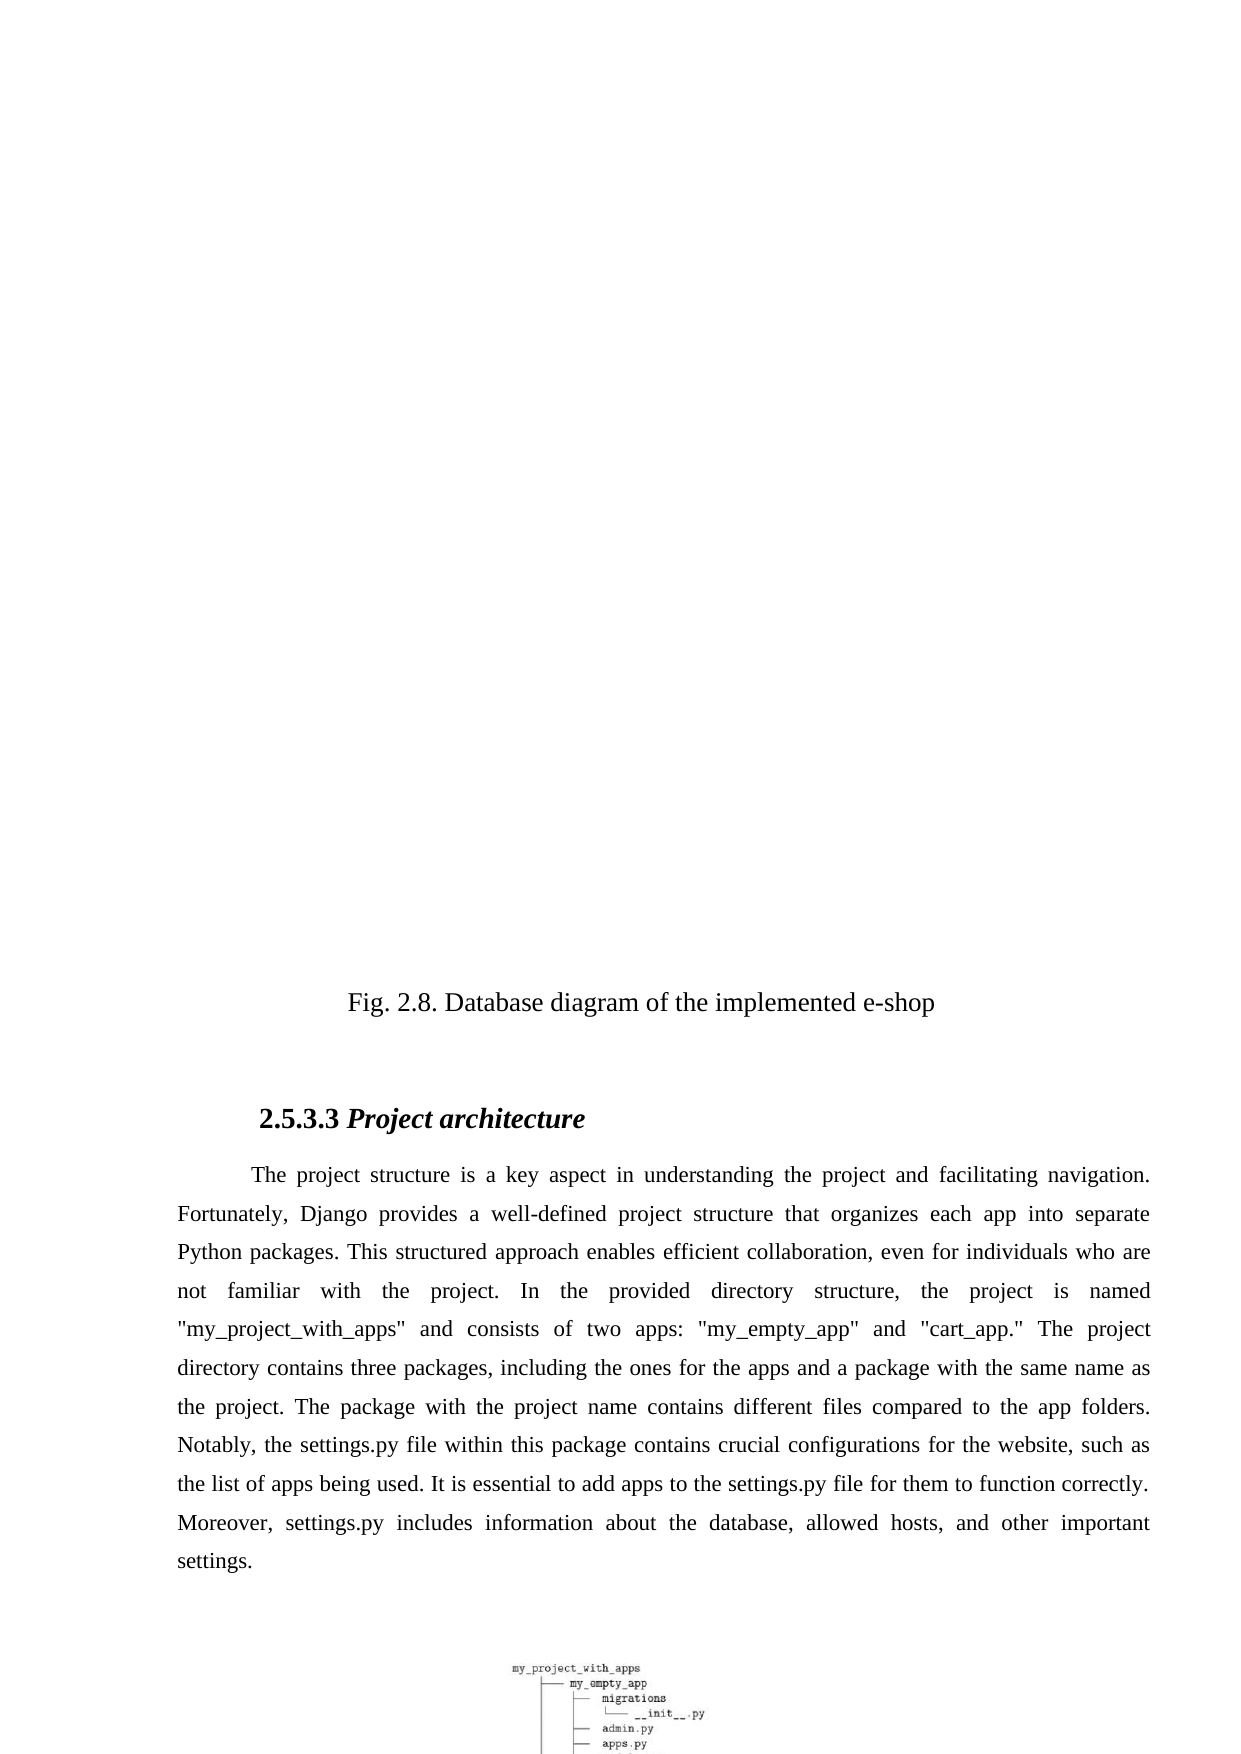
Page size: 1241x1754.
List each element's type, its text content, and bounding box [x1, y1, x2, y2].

picture [508, 1663, 820, 1754]
text The project structure is a key aspect in understanding the project and facilitating navigation. Fortunately, Django provides a well-defined project structure that organizes each app into separate Python packages. This structured approach enables efficient collaboration, even for individuals who are not familiar with the project. In the provided directory structure, the project is named "my_project_with_apps" and consists of two apps: "my_empty_app" and "cart_app." The project directory contains three packages, including the ones for the apps and a package with the same name as the project. The package with the project name contains different files compared to the app folders. Notably, the settings.py file within this package contains crucial configurations for the website, such as the list of apps being used. It is essential to add apps to the settings.py file for them to function correctly. Moreover, settings.py includes information about the database, allowed hosts, and other important settings. [177, 1161, 1152, 1574]
text 2.5.3.3 Project architecture [252, 1102, 981, 1135]
text Fig. 2.8. Database diagram of the implemented e-shop [252, 986, 981, 1017]
